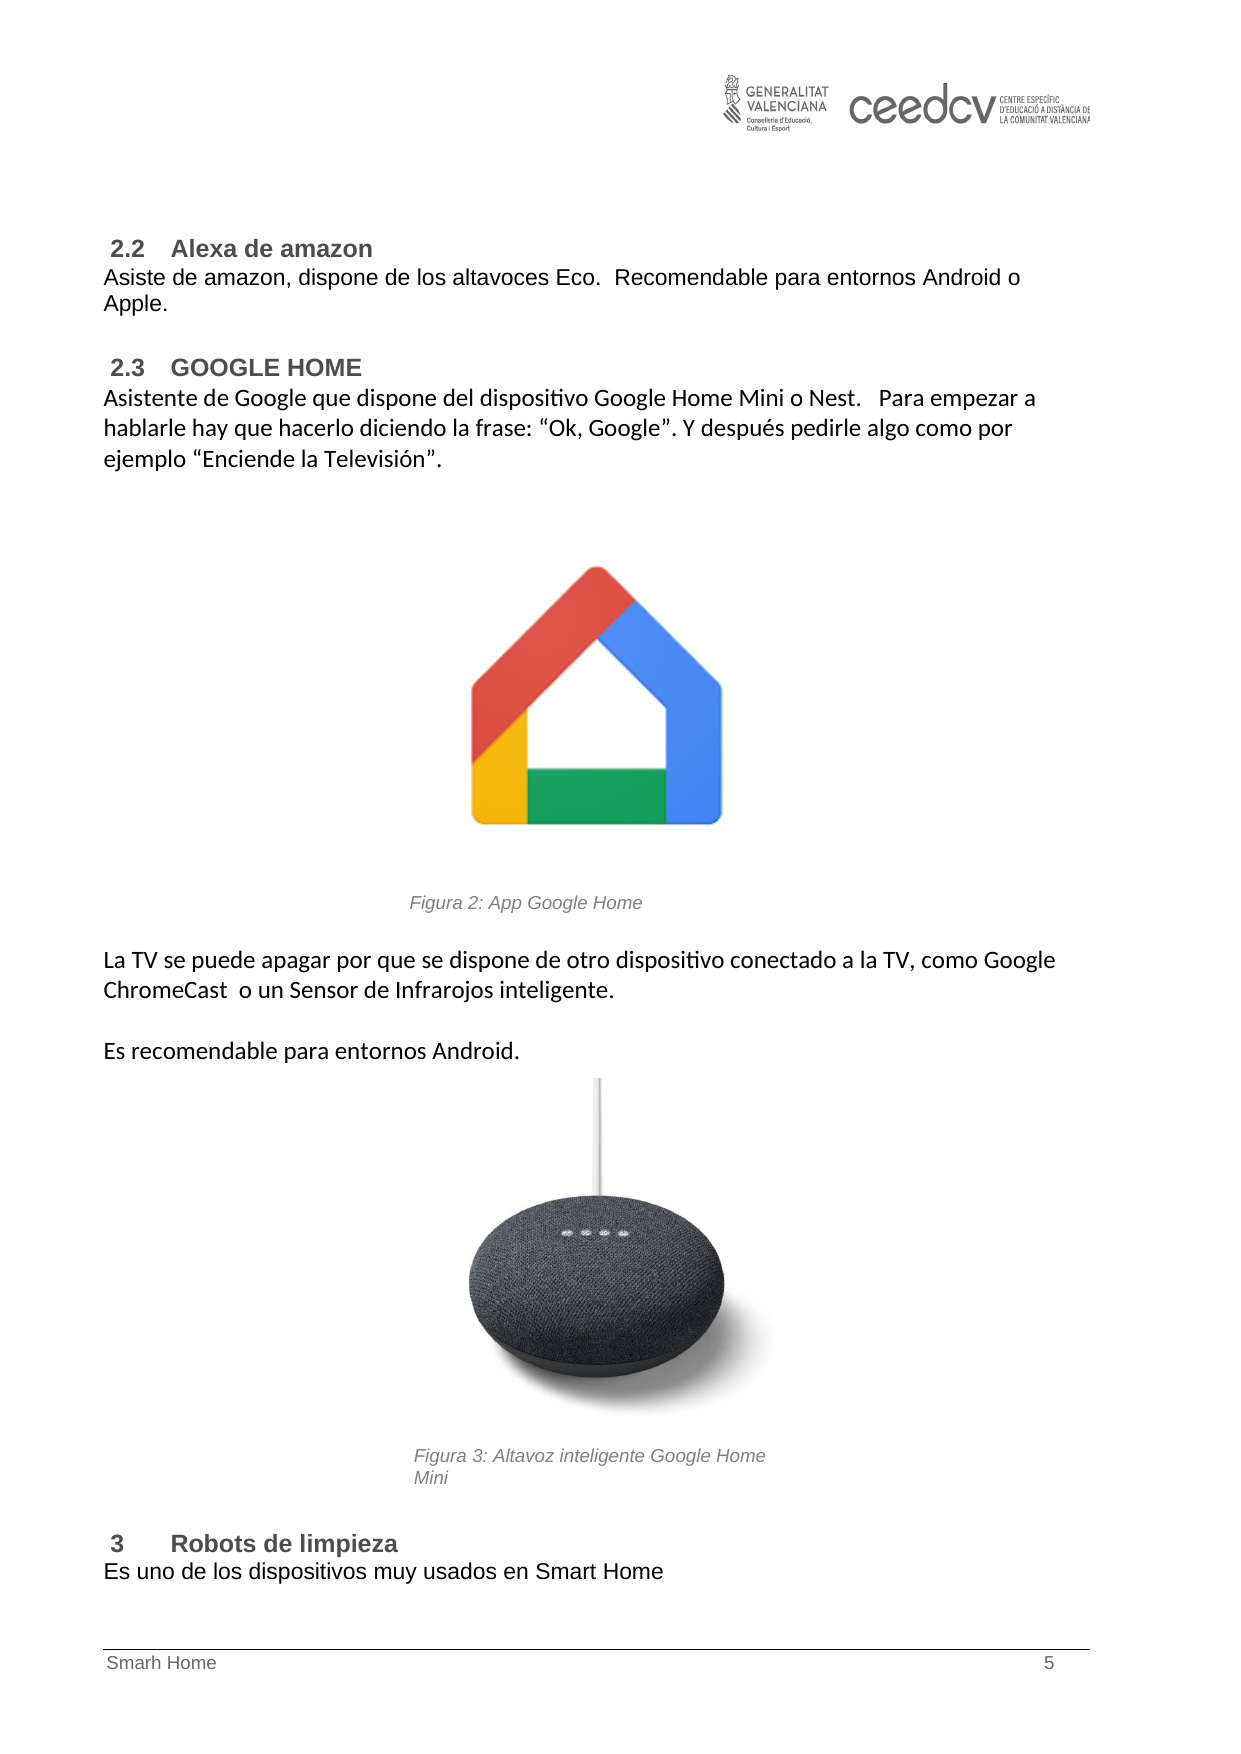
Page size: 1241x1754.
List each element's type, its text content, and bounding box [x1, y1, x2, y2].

text Figura 2: App Google Home [409, 892, 784, 913]
picture [723, 75, 1091, 132]
text Figura 3: Altavoz inteligente Google Home Mini [413, 1445, 780, 1488]
text Es uno de los dispositivos muy usados en Smart Home [103, 1558, 1090, 1584]
text La TV se puede apagar por que se dispone de otro dispositivo conectado a la TV, como Google ChromeCast o un Sensor de Infrarojos inteligente. [103, 944, 1090, 1005]
text Asiste de amazon, dispone de los altavoces Eco. Recomendable para entornos Android o Apple. [103, 263, 1090, 316]
picture [413, 1078, 780, 1445]
subtitle GOOGLE HOME [103, 355, 1090, 382]
picture [409, 516, 785, 892]
subtitle Alexa de amazon [103, 236, 1090, 263]
subtitle Robots de limpieza [103, 1531, 1090, 1558]
text Es recomendable para entornos Android. [103, 1035, 1090, 1066]
text Asistente de Google que dispone del dispositivo Google Home Mini o Nest. Para empezar a hablarle hay que hacerlo diciendo la frase: “Ok, Google”. Y después pedirle algo como por ejemplo “Enciende la Televisión”. [103, 382, 1090, 474]
